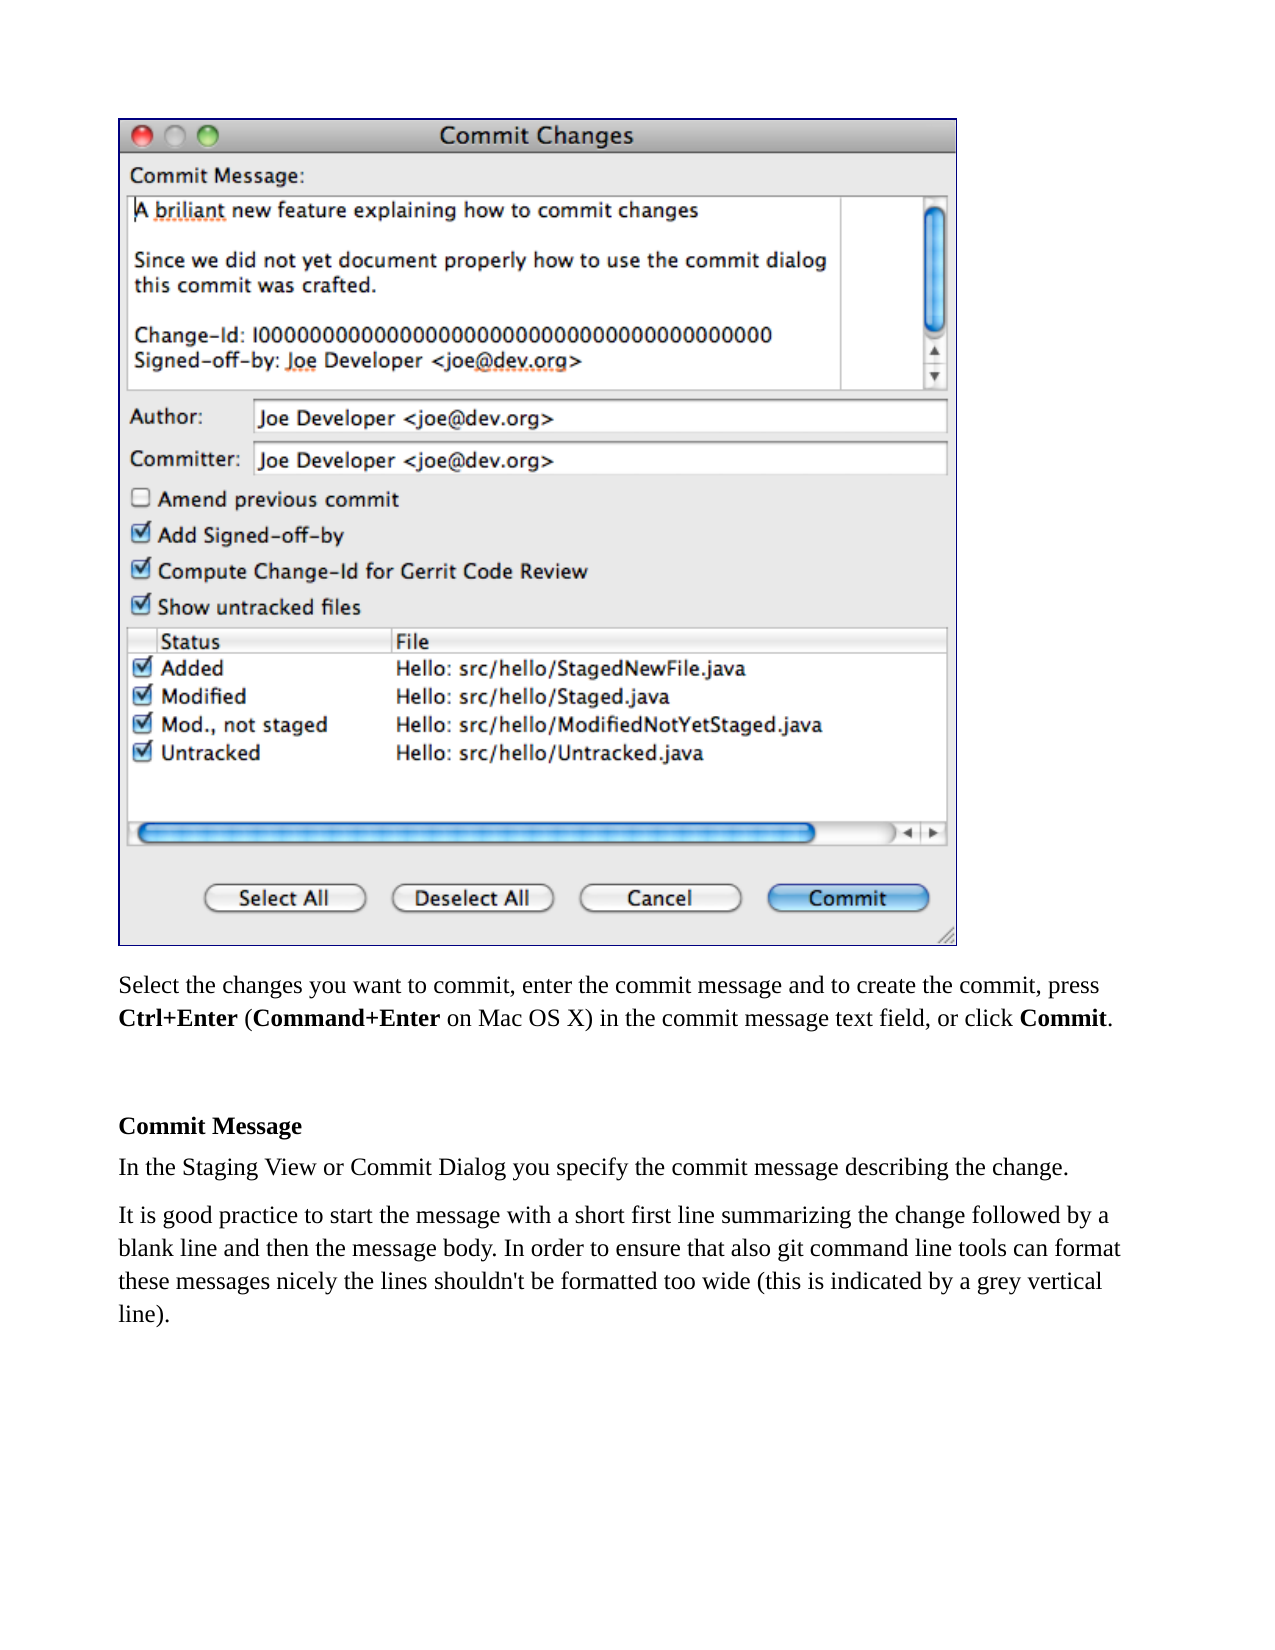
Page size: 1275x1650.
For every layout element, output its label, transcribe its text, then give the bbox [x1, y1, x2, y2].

subtitle Commit Message [118, 1111, 1157, 1140]
picture [120, 120, 956, 945]
text In the Staging View or Commit Dialog you specify the commit message describing the change. [118, 1152, 1157, 1181]
text It is good practice to start the message with a short first line summarizing the change followed by a blank line and then the message body. In order to ensure that also git command line tools can format these messages nicely the lines shouldn't be formatted too wide (this is indicated by a grey vertical line). [118, 1200, 1157, 1328]
text Select the changes you want to commit, enter the commit message and to create the commit, press Ctrl+Enter (Command+Enter on Mac OS X) in the commit message text field, or click Commit. [118, 971, 1157, 1032]
